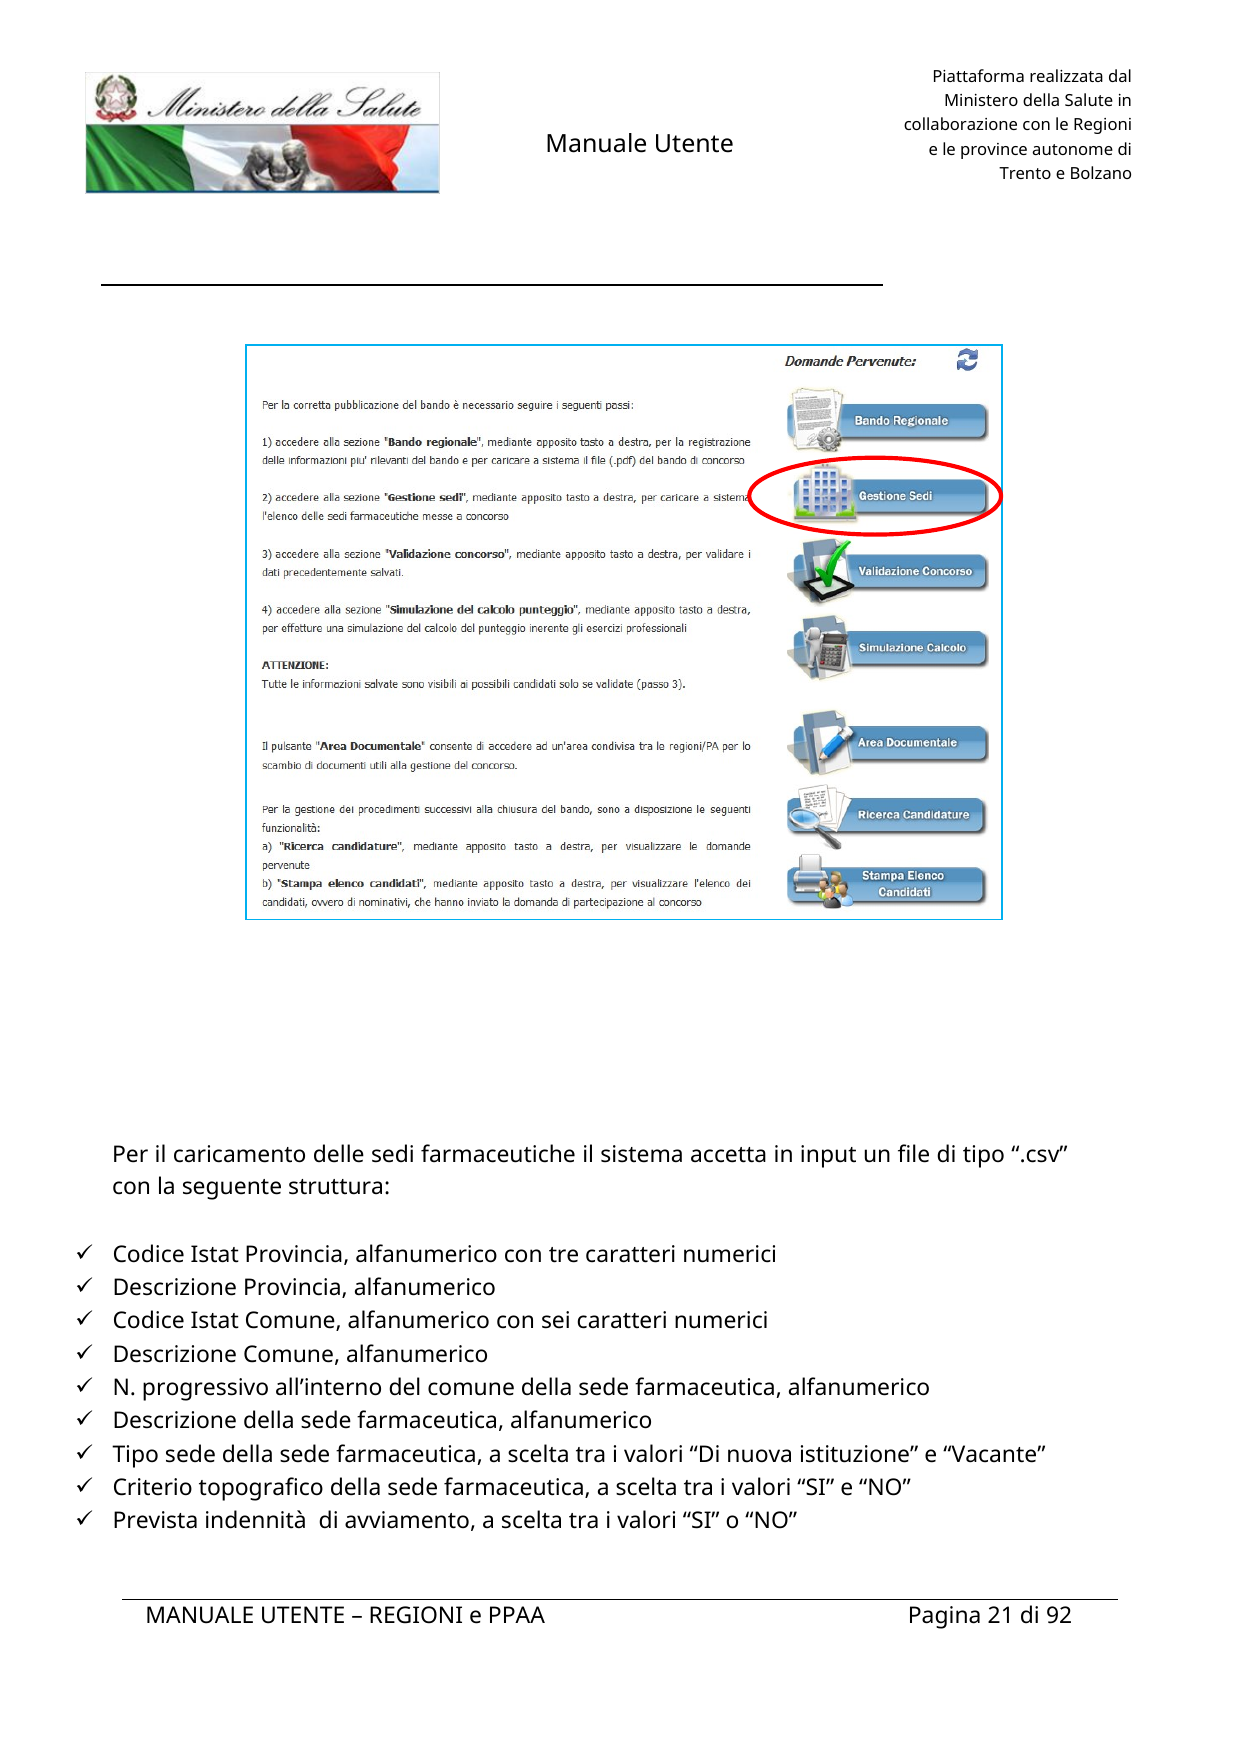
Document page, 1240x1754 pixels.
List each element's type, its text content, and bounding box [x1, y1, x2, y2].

text Per il caricamento delle sedi farmaceutiche il sistema accetta in input un file di tipo “.csv” con la seguente struttura: [112, 1138, 1069, 1201]
list Tipo sede della sede farmaceutica, a scelta tra i valori “Di nuova istituzione” e “Vacante” [75, 1438, 1069, 1469]
list Descrizione della sede farmaceutica, alfanumerico [75, 1404, 1069, 1436]
list Codice Istat Comune, alfanumerico con sei caratteri numerici [75, 1304, 1069, 1336]
list Prevista indennità di avviamento, a scelta tra i valori “SI” o “NO” [75, 1504, 1069, 1536]
list N. progressivo all’interno del comune della sede farmaceutica, alfanumerico [75, 1371, 1069, 1402]
list Descrizione Provincia, alfanumerico [75, 1271, 1069, 1302]
list Codice Istat Provincia, alfanumerico con tre caratteri numerici [75, 1238, 1069, 1269]
list Descrizione Comune, alfanumerico [75, 1338, 1069, 1369]
list Criterio topografico della sede farmaceutica, a scelta tra i valori “SI” e “NO” [75, 1471, 1069, 1502]
